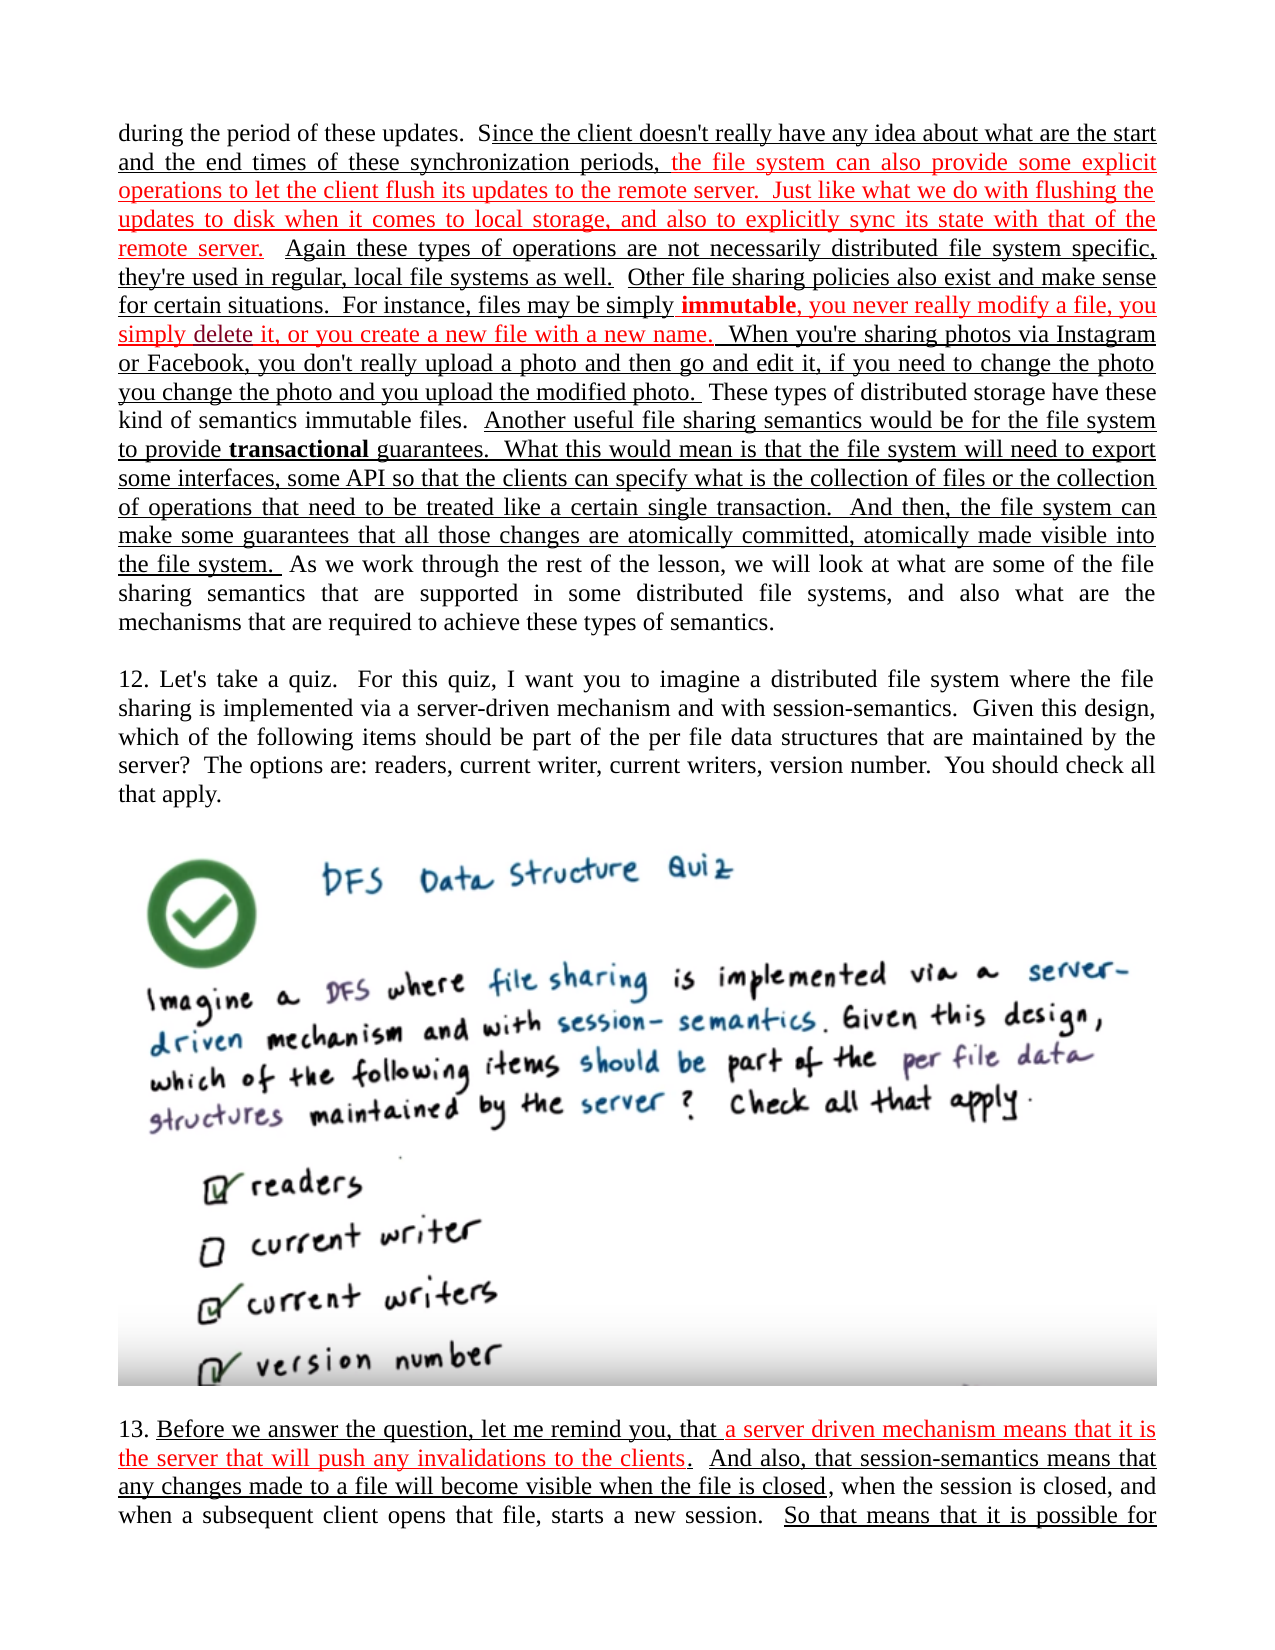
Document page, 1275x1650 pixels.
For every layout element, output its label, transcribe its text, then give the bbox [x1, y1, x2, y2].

text 12. Let's take a quiz. For this quiz, I want you to imagine a distributed file system where the file sharing is implemented via a server-driven mechanism and with session-semantics. Given this design, which of the following items should be part of the per file data structures that are maintained by the server? The options are: readers, current writer, current writers, version number. You should check all that apply. [118, 664, 1157, 808]
text 13. Before we answer the question, let me remind you, that a server driven mechanism means that it is the server that will push any invalidations to the clients. And also, that session-semantics means that any changes made to a file will become visible when the file is closed, when the session is closed, and when a subsequent client opens that file, starts a new session. So that means that it is possible for [118, 1414, 1157, 1529]
text of operations that need to be treated like a certain single transaction. And then, the file system can [118, 489, 1157, 517]
text operations to let the client flush its updates to the remote server. Just like what we do with flushing the updates to disk when it comes to local storage, and also to explicitly sync its state with that of the [118, 173, 1157, 229]
text during the period of these updates. Since the client doesn't really have any idea about what are the start and the end times of these synchronization periods, the file system can also provide some explicit [118, 118, 1157, 172]
text make some guarantees that all those changes are atomically committed, atomically made visible into the file system. As we work through the rest of the lesson, we will look at what are some of the file sharing semantics that are supported in some distributed file systems, and also what are the mechanisms that are required to achieve these types of semantics. [118, 518, 1157, 636]
text remote server. Again these types of operations are not necessarily distributed file system specific, they're used in regular, local file systems as well. Other file sharing policies also exist and make sense for certain situations. For instance, files may be simply immutable, you never really modify a file, you [118, 231, 1157, 316]
picture [118, 836, 1157, 1386]
text simply delete it, or you create a new file with a new name. When you're sharing photos via Instagram or Facebook, you don't really upload a photo and then go and edit it, if you need to change the photo you change the photo and you upload the modified photo. These types of distributed storage have these kind of semantics immutable files. Another useful file sharing semantics would be for the file system to provide transactional guarantees. What this would mean is that the file system will need to export some interfaces, some API so that the clients can specify what is the collection of files or the collection [118, 317, 1157, 488]
